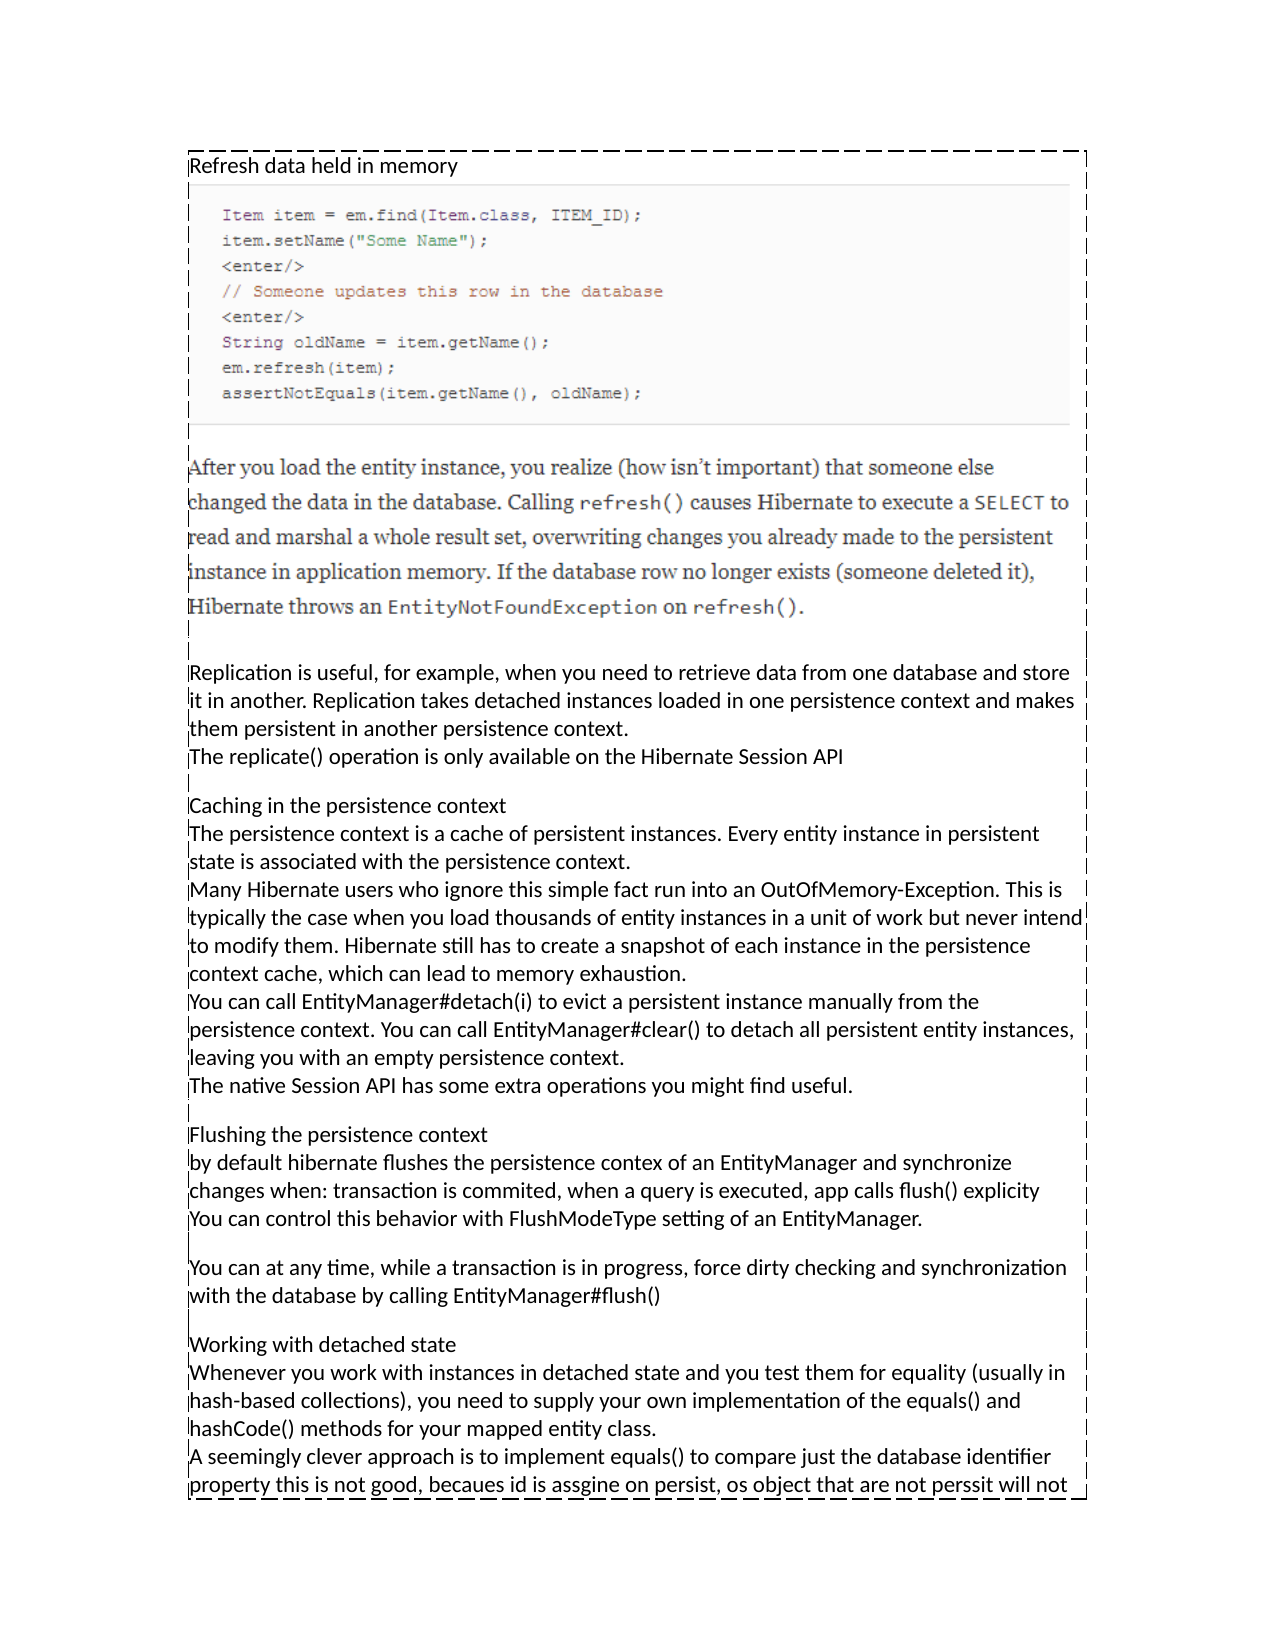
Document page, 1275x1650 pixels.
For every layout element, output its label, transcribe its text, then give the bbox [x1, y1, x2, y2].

text You can at any time, while a transaction is in progress, force dirty checking and synchronization with the database by calling EntityManager#flush() [187, 1252, 1087, 1309]
text Caching in the persistence context The persistence context is a cache of persistent instances. Every entity instance in persistent state is associated with the persistence context. Many Hibernate users who ignore this simple fact run into an OutOfMemory-Exception. This is typically the case when you load thousands of entity instances in a unit of work but never intend to modify them. Hibernate still has to create a snapshot of each instance in the persistence context cache, which can lead to memory exhaustion. You can call EntityManager#detach(i) to evict a persistent instance manually from the persistence context. You can call EntityManager#clear() to detach all persistent entity instances, leaving you with an empty persistence context. The native Session API has some extra operations you might find useful. [187, 789, 1087, 1099]
text Replication is useful, for example, when you need to retrieve data from one database and store it in another. Replication takes detached instances loaded in one persistence context and makes them persistent in another persistence context. The replicate() operation is only available on the Hibernate Session API [187, 657, 1087, 770]
text Working with detached state Whenever you work with instances in detached state and you test them for equality (usually in hash-based collections), you need to supply your own implementation of the equals() and hashCode() methods for your mapped entity class. A seemingly clever approach is to implement equals() to compare just the database identifier property this is not good, becaues id is assgine on persist, os object that are not perssit will not [187, 1328, 1087, 1500]
text Refresh data held in memory [187, 150, 1087, 637]
text Flushing the persistence context by default hibernate flushes the persistence contex of an EntityManager and synchronize changes when: transaction is commited, when a query is executed, app calls flush() explicity You can control this behavior with FlushModeType setting of an EntityManager. [187, 1119, 1087, 1232]
